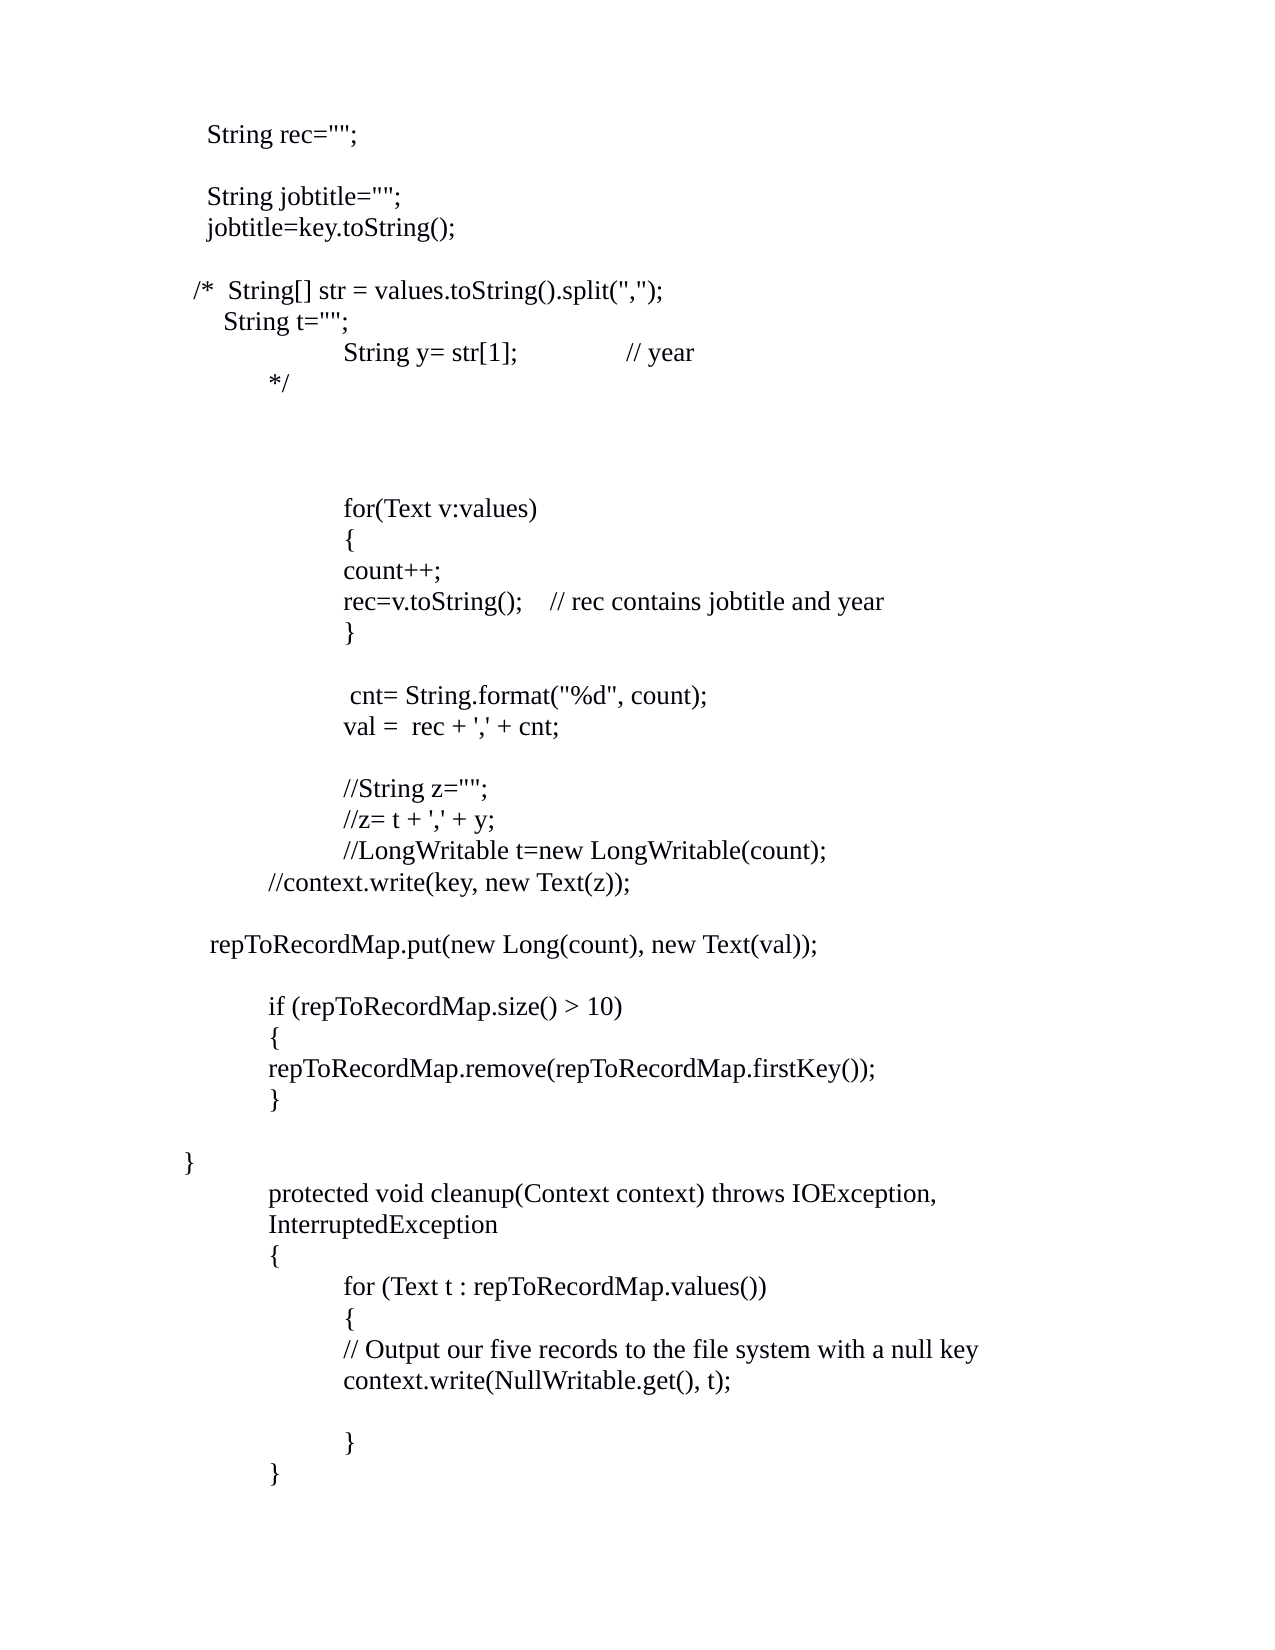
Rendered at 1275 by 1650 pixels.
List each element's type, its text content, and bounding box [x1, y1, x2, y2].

text repToRecordMap.remove(repToRecordMap.firstKey()); [156, 1052, 1157, 1084]
text { [156, 523, 1157, 554]
text String y= str[1]; // year [156, 336, 1157, 367]
text /* String[] str = values.toString().split(","); [156, 274, 1157, 305]
text repToRecordMap.put(new Long(count), new Text(val)); [156, 928, 1157, 959]
text { [156, 1021, 1157, 1052]
text protected void cleanup(Context context) throws IOException, [156, 1177, 1157, 1208]
text } [156, 1457, 1157, 1488]
text String rec=""; [156, 118, 1157, 149]
text rec=v.toString(); // rec contains jobtitle and year [156, 585, 1157, 616]
text //z= t + ',' + y; [156, 803, 1157, 834]
text //LongWritable t=new LongWritable(count); [156, 834, 1157, 866]
text */ [156, 367, 1157, 398]
text if (repToRecordMap.size() > 10) [156, 990, 1157, 1021]
text //String z=""; [156, 772, 1157, 803]
text context.write(NullWritable.get(), t); [156, 1364, 1157, 1395]
text } [156, 1146, 1157, 1177]
text for(Text v:values) [156, 492, 1157, 523]
text } [156, 1426, 1157, 1457]
text //context.write(key, new Text(z)); [156, 866, 1157, 897]
text InterruptedException [156, 1208, 1157, 1239]
text for (Text t : repToRecordMap.values()) [156, 1271, 1157, 1302]
text // Output our five records to the file system with a null key [156, 1333, 1157, 1364]
text cnt= String.format("%d", count); [156, 679, 1157, 710]
text val = rec + ',' + cnt; [156, 710, 1157, 741]
text count++; [156, 554, 1157, 585]
text jobtitle=key.toString(); [156, 212, 1157, 243]
text } [156, 616, 1157, 648]
text { [156, 1302, 1157, 1333]
text } [156, 1084, 1157, 1115]
text { [156, 1239, 1157, 1271]
text String t=""; [156, 305, 1157, 336]
text String jobtitle=""; [156, 180, 1157, 212]
